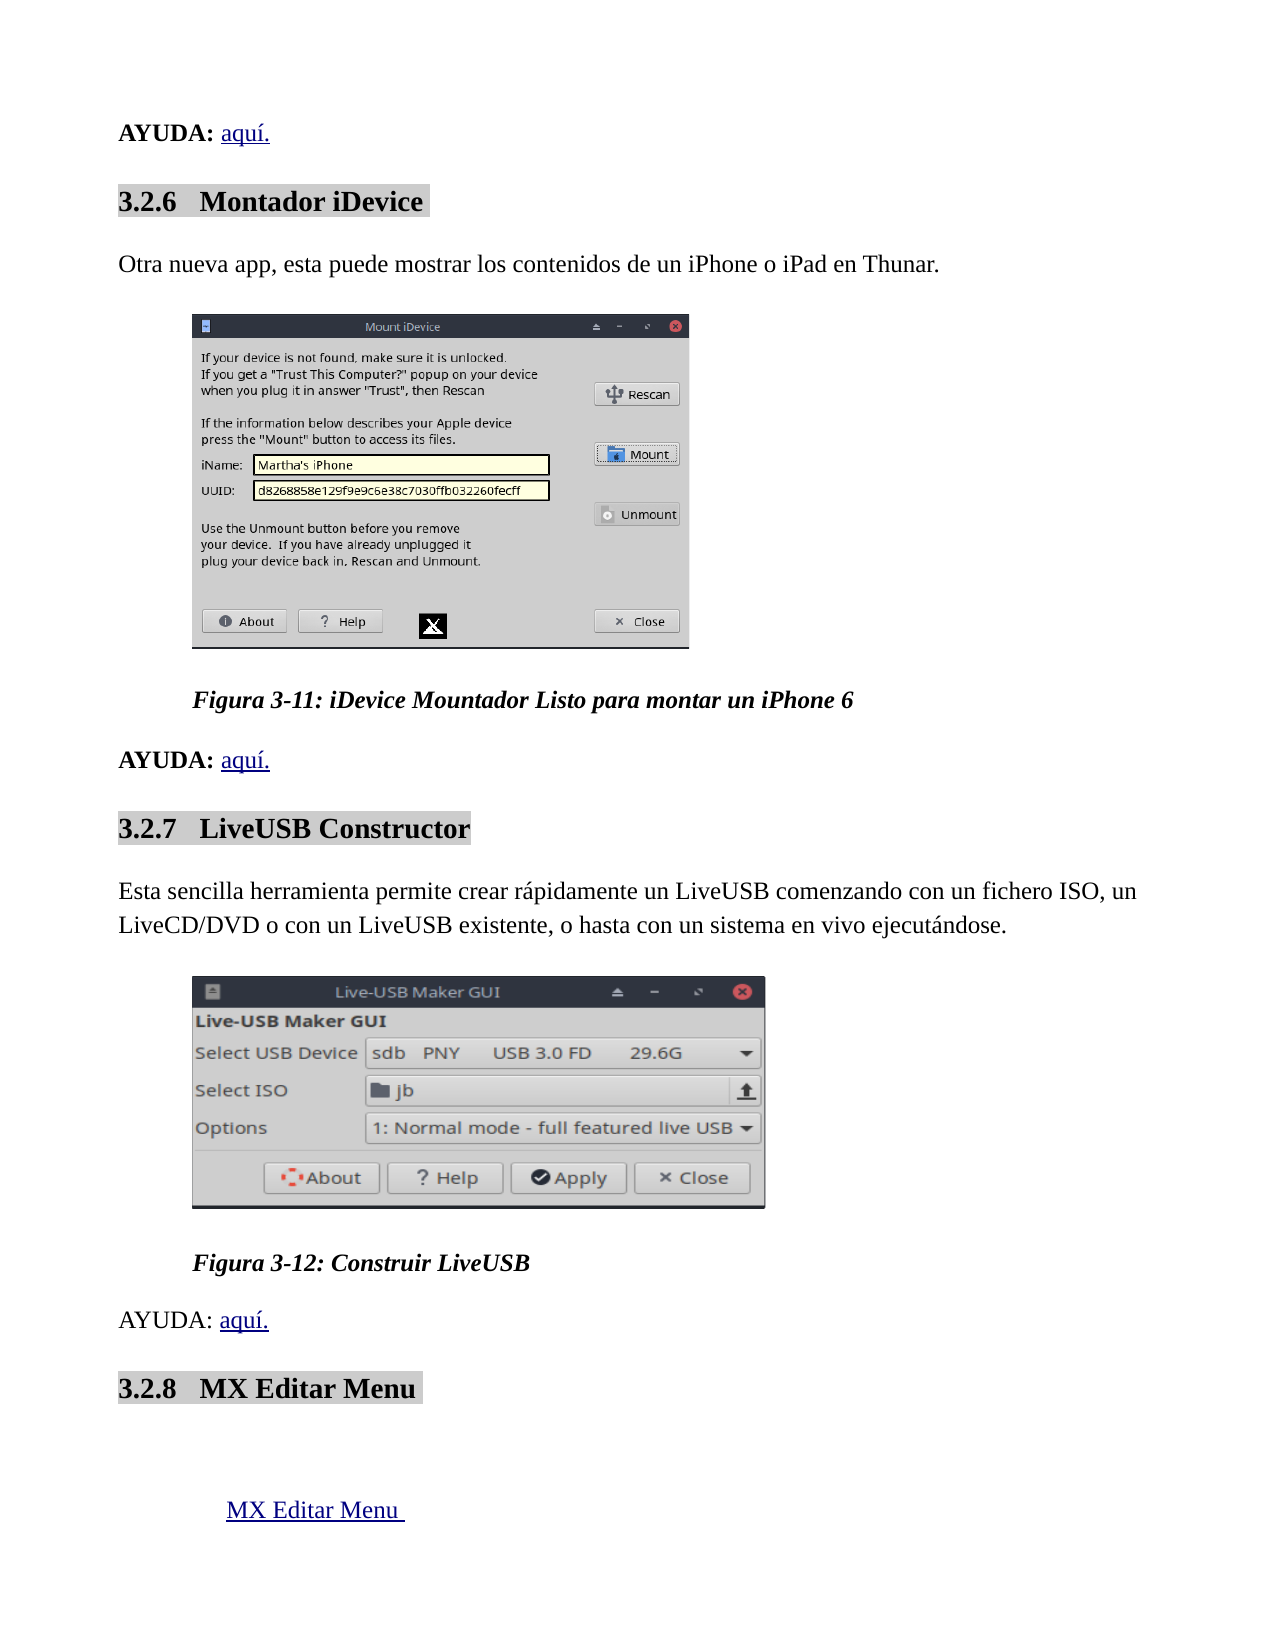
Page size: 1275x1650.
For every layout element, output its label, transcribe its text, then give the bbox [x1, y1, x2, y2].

subtitle 3.2.8 MX Editar Menu [423, 1371, 1157, 1404]
text AYUDA: aquí. [118, 745, 1157, 774]
text AYUDA: aquí. [118, 118, 1157, 147]
text Figura 3-11: iDevice Mountador Listo para montar un iPhone 6 [118, 685, 1157, 714]
picture [192, 976, 766, 1209]
text Esta sencilla herramienta permite crear rápidamente un LiveUSB comenzando con un fichero ISO, un LiveCD/DVD o con un LiveUSB existente, o hasta con un sistema en vivo ejecutándose. [118, 876, 1157, 939]
picture [192, 314, 690, 649]
subtitle 3.2.7 LiveUSB Constructor [471, 811, 1157, 845]
text AYUDA: aquí. [118, 1305, 1157, 1334]
text Otra nueva app, esta puede mostrar los contenidos de un iPhone o iPad en Thunar. [118, 249, 1157, 277]
subtitle 3.2.6 Montador iDevice [430, 184, 1157, 217]
text Figura 3-12: Construir LiveUSB [118, 1248, 1157, 1277]
text MX Editar Menu [118, 1436, 1157, 1524]
